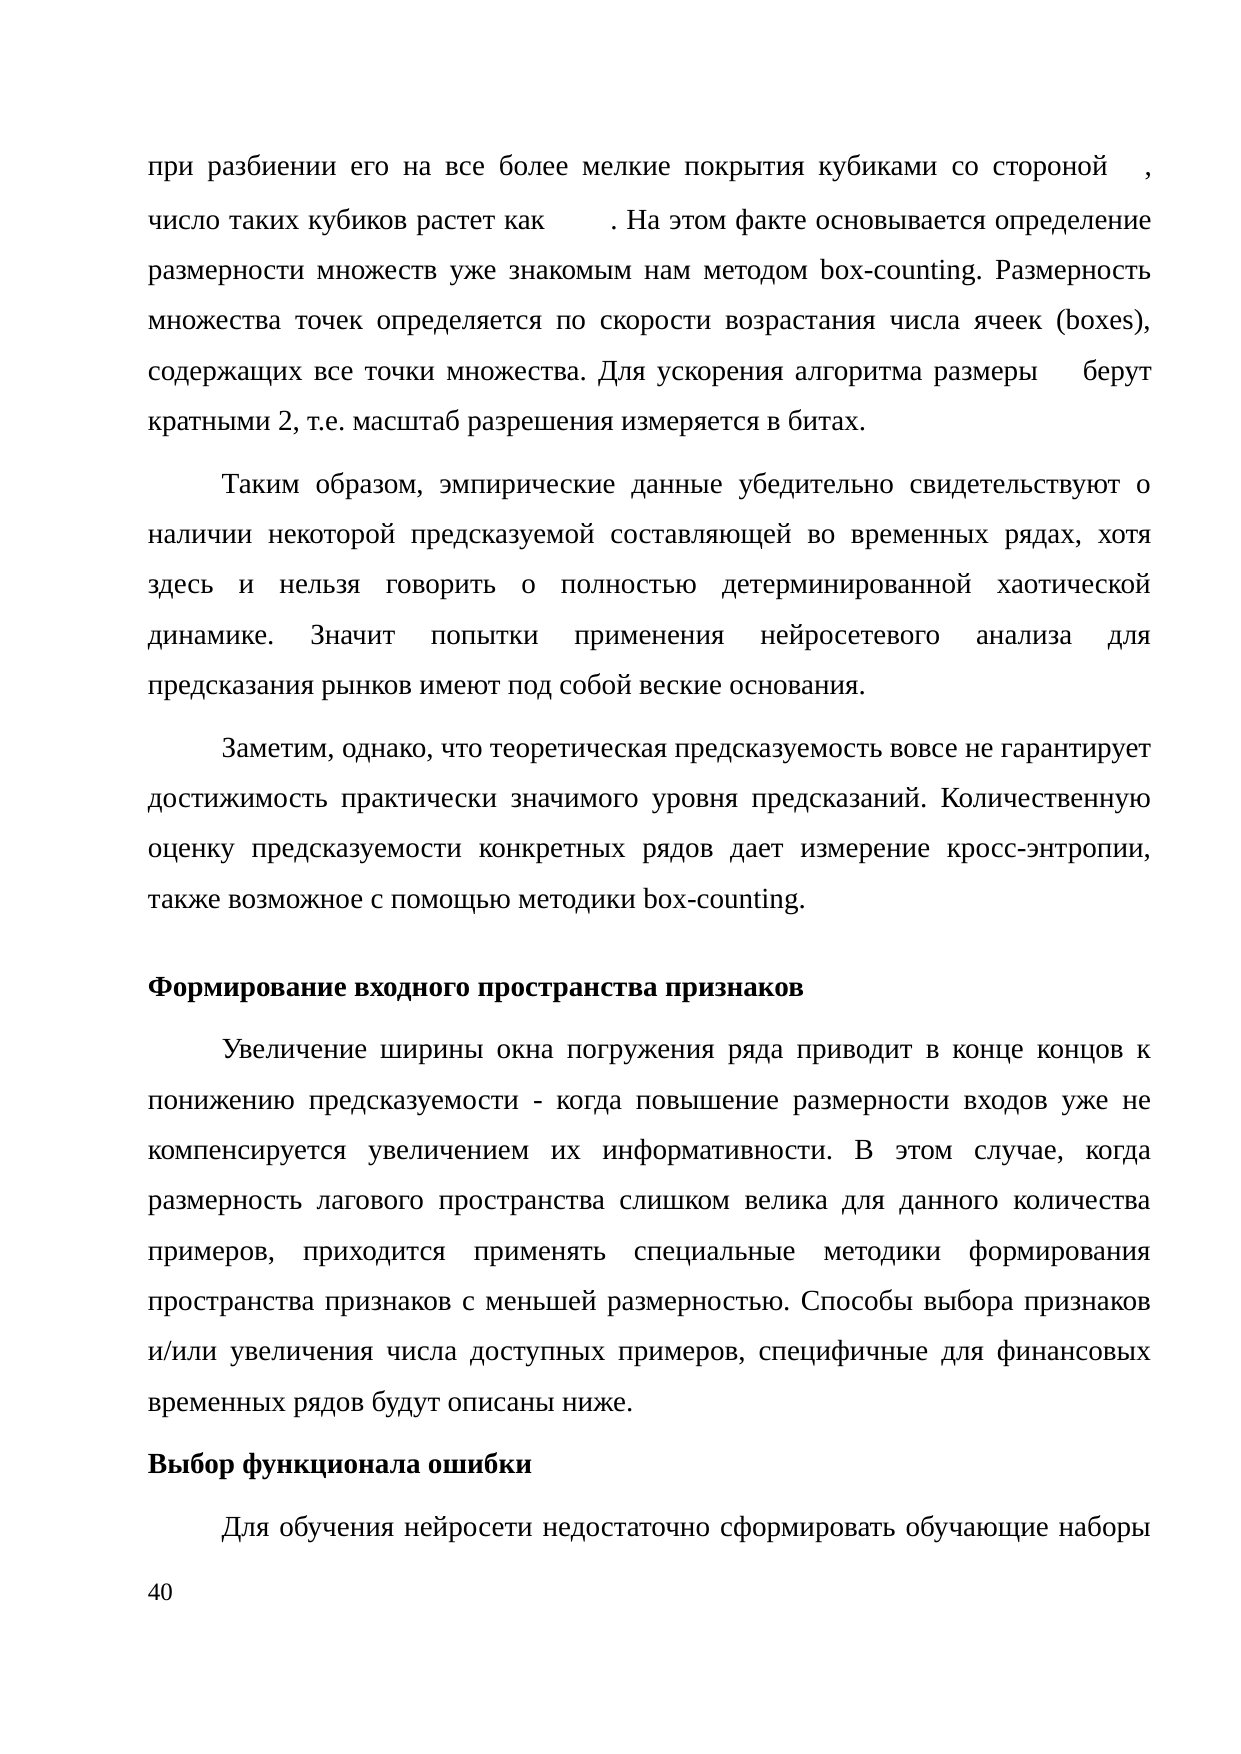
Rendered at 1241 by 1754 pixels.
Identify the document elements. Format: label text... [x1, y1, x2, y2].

text Для обучения нейросети недостаточно сформировать обучающие наборы [148, 1509, 1152, 1543]
text Увеличение ширины окна погружения ряда приводит в конце концов к понижению предсказуемости - когда повышение размерности входов уже не компенсируется увеличением их информативности. В этом случае, когда размерность лагового пространства слишком велика для данного количества примеров, приходится применять специальные методики формирования пространства признаков с меньшей размерностью. Способы выбора признаков и/или увеличения числа доступных примеров, специфичные для финансовых временных рядов будут описаны ниже. [148, 1032, 1152, 1417]
text при разбиении его на все более мелкие покрытия кубиками со стороной , число таких кубиков растет как . На этом факте основывается определение размерности множеств уже знакомым нам методом box-counting. Размерность множества точек определяется по скорости возрастания числа ячеек (boxes), содержащих все точки множества. Для ускорения алгоритма размеры берут кратными 2, т.е. масштаб разрешения измеряется в битах. [148, 148, 1152, 437]
text Заметим, однако, что теоретическая предсказуемость вовсе не гарантирует достижимость практически значимого уровня предсказаний. Количественную оценку предсказуемости конкретных рядов дает измерение кросс-энтропии, также возможное с помощью методики box-counting. [148, 730, 1152, 914]
text Таким образом, эмпирические данные убедительно свидетельствуют о наличии некоторой предсказуемой составляющей во временных рядах, хотя здесь и нельзя говорить о полностью детерминированной хаотической динамике. Значит попытки применения нейросетевого анализа для предсказания рынков имеют под собой веские основания. [148, 466, 1152, 701]
subtitle Формирование входного пространства признаков [148, 969, 1152, 1002]
text Выбор функционала ошибки [148, 1447, 1152, 1480]
